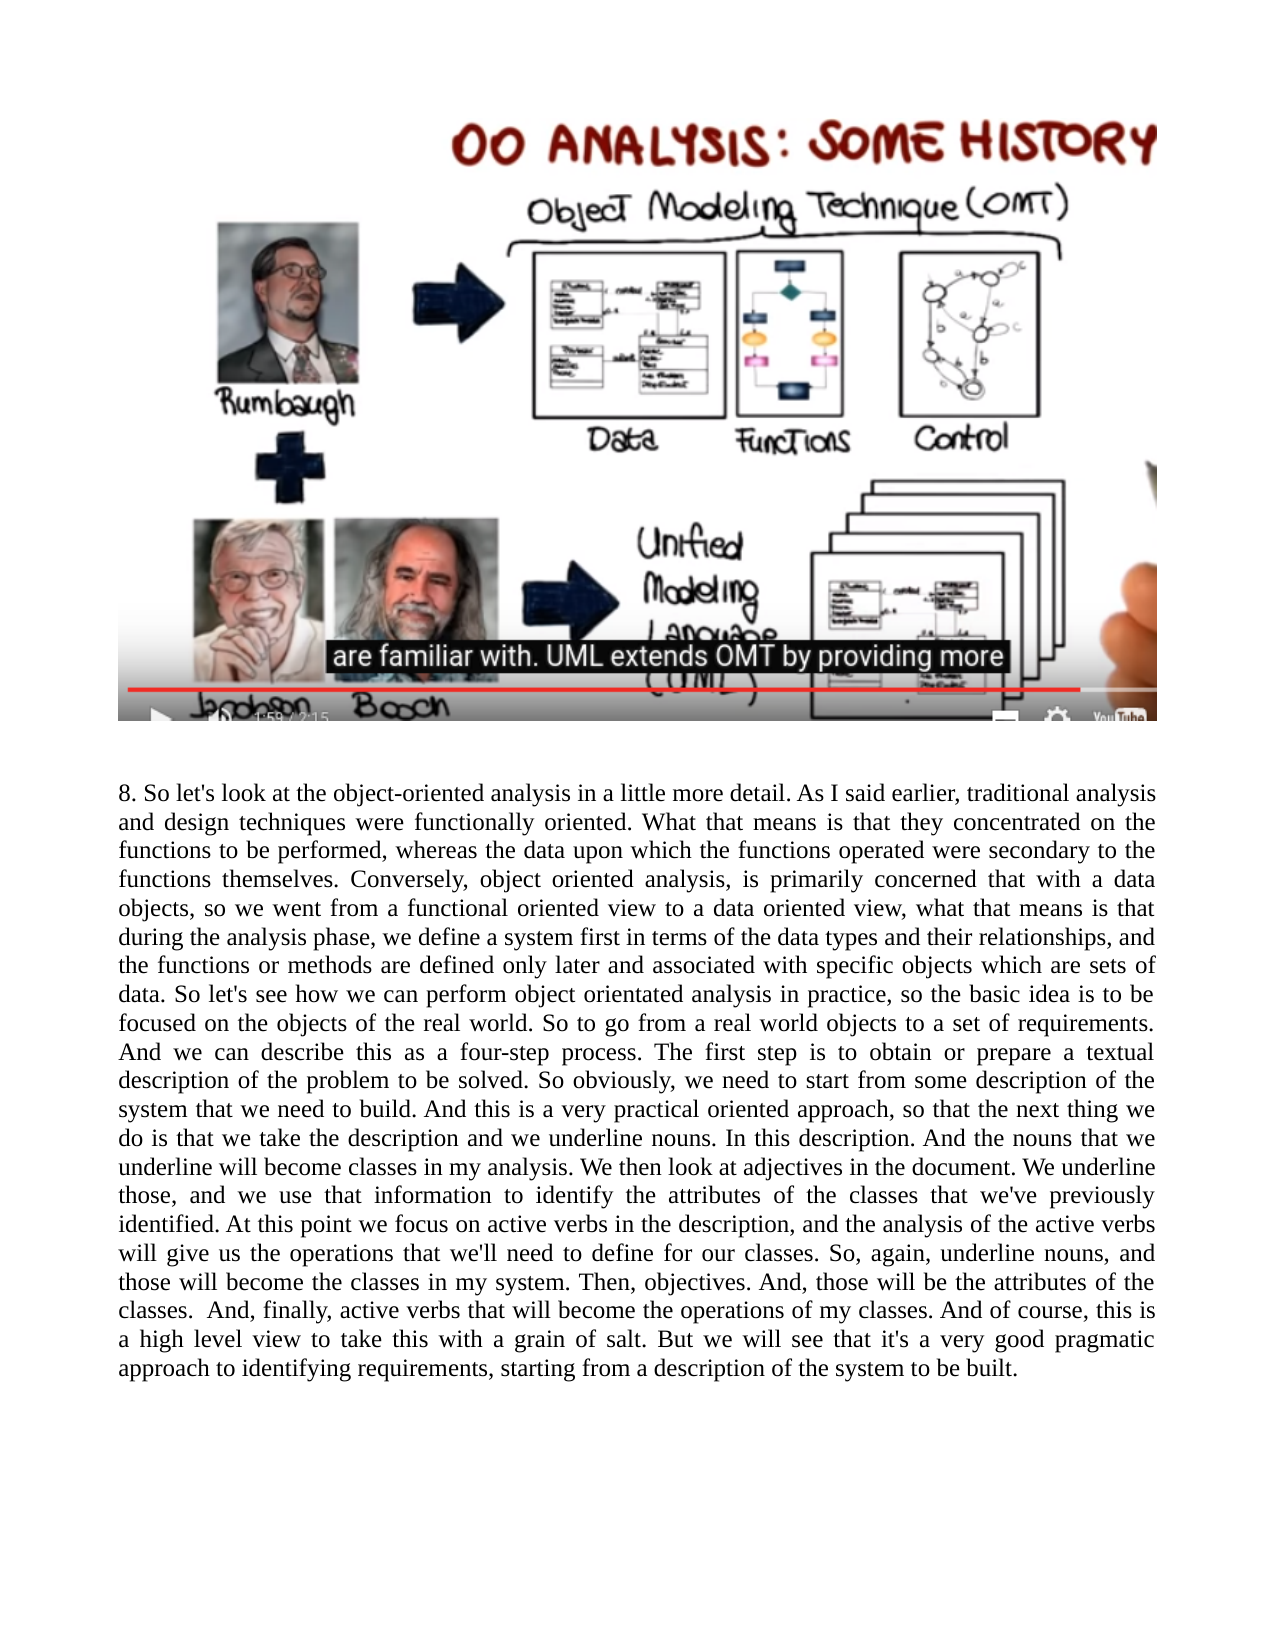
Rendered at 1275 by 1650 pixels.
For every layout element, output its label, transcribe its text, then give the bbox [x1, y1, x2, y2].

text 8. So let's look at the object-oriented analysis in a little more detail. As I said earlier, traditional analysis and design techniques were functionally oriented. What that means is that they concentrated on the functions to be performed, whereas the data upon which the functions operated were secondary to the functions themselves. Conversely, object oriented analysis, is primarily concerned that with a data objects, so we went from a functional oriented view to a data oriented view, what that means is that during the analysis phase, we define a system first in terms of the data types and their relationships, and the functions or methods are defined only later and associated with specific objects which are sets of data. So let's see how we can perform object orientated analysis in practice, so the basic idea is to be focused on the objects of the real world. So to go from a real world objects to a set of requirements. And we can describe this as a four-step process. The first step is to obtain or prepare a textual description of the problem to be solved. So obviously, we need to start from some description of the system that we need to build. And this is a very practical oriented approach, so that the next thing we do is that we take the description and we underline nouns. In this description. And the nouns that we underline will become classes in my analysis. We then look at adjectives in the document. We underline those, and we use that information to identify the attributes of the classes that we've previously identified. At this point we focus on active verbs in the description, and the analysis of the active verbs will give us the operations that we'll need to define for our classes. So, again, underline nouns, and those will become the classes in my system. Then, objectives. And, those will be the attributes of the classes. And, finally, active verbs that will become the operations of my classes. And of course, this is a high level view to take this with a grain of salt. But we will see that it's a very good pragmatic approach to identifying requirements, starting from a description of the system to be built. [118, 778, 1157, 1382]
picture [118, 118, 1157, 721]
